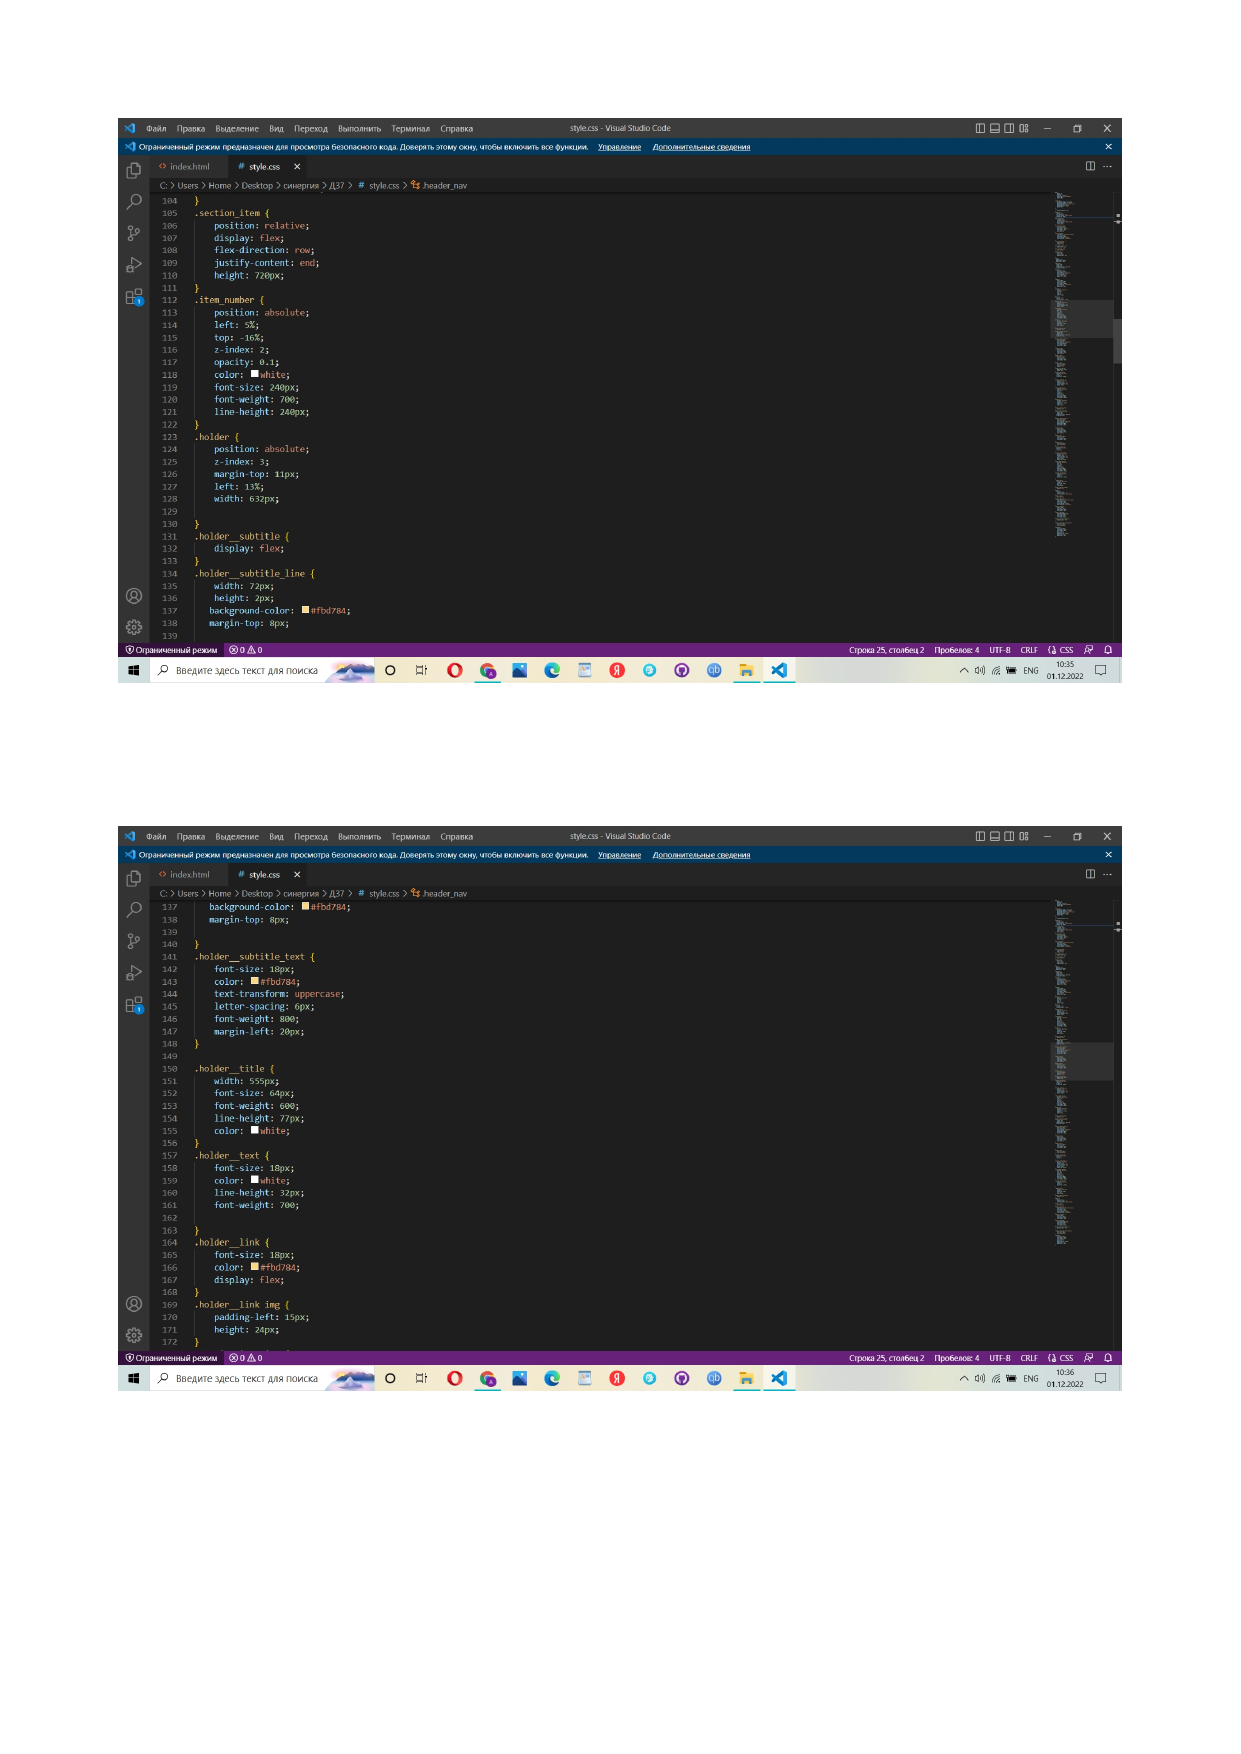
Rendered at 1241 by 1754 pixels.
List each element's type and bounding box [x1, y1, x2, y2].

picture [118, 826, 1122, 1391]
picture [118, 118, 1122, 683]
